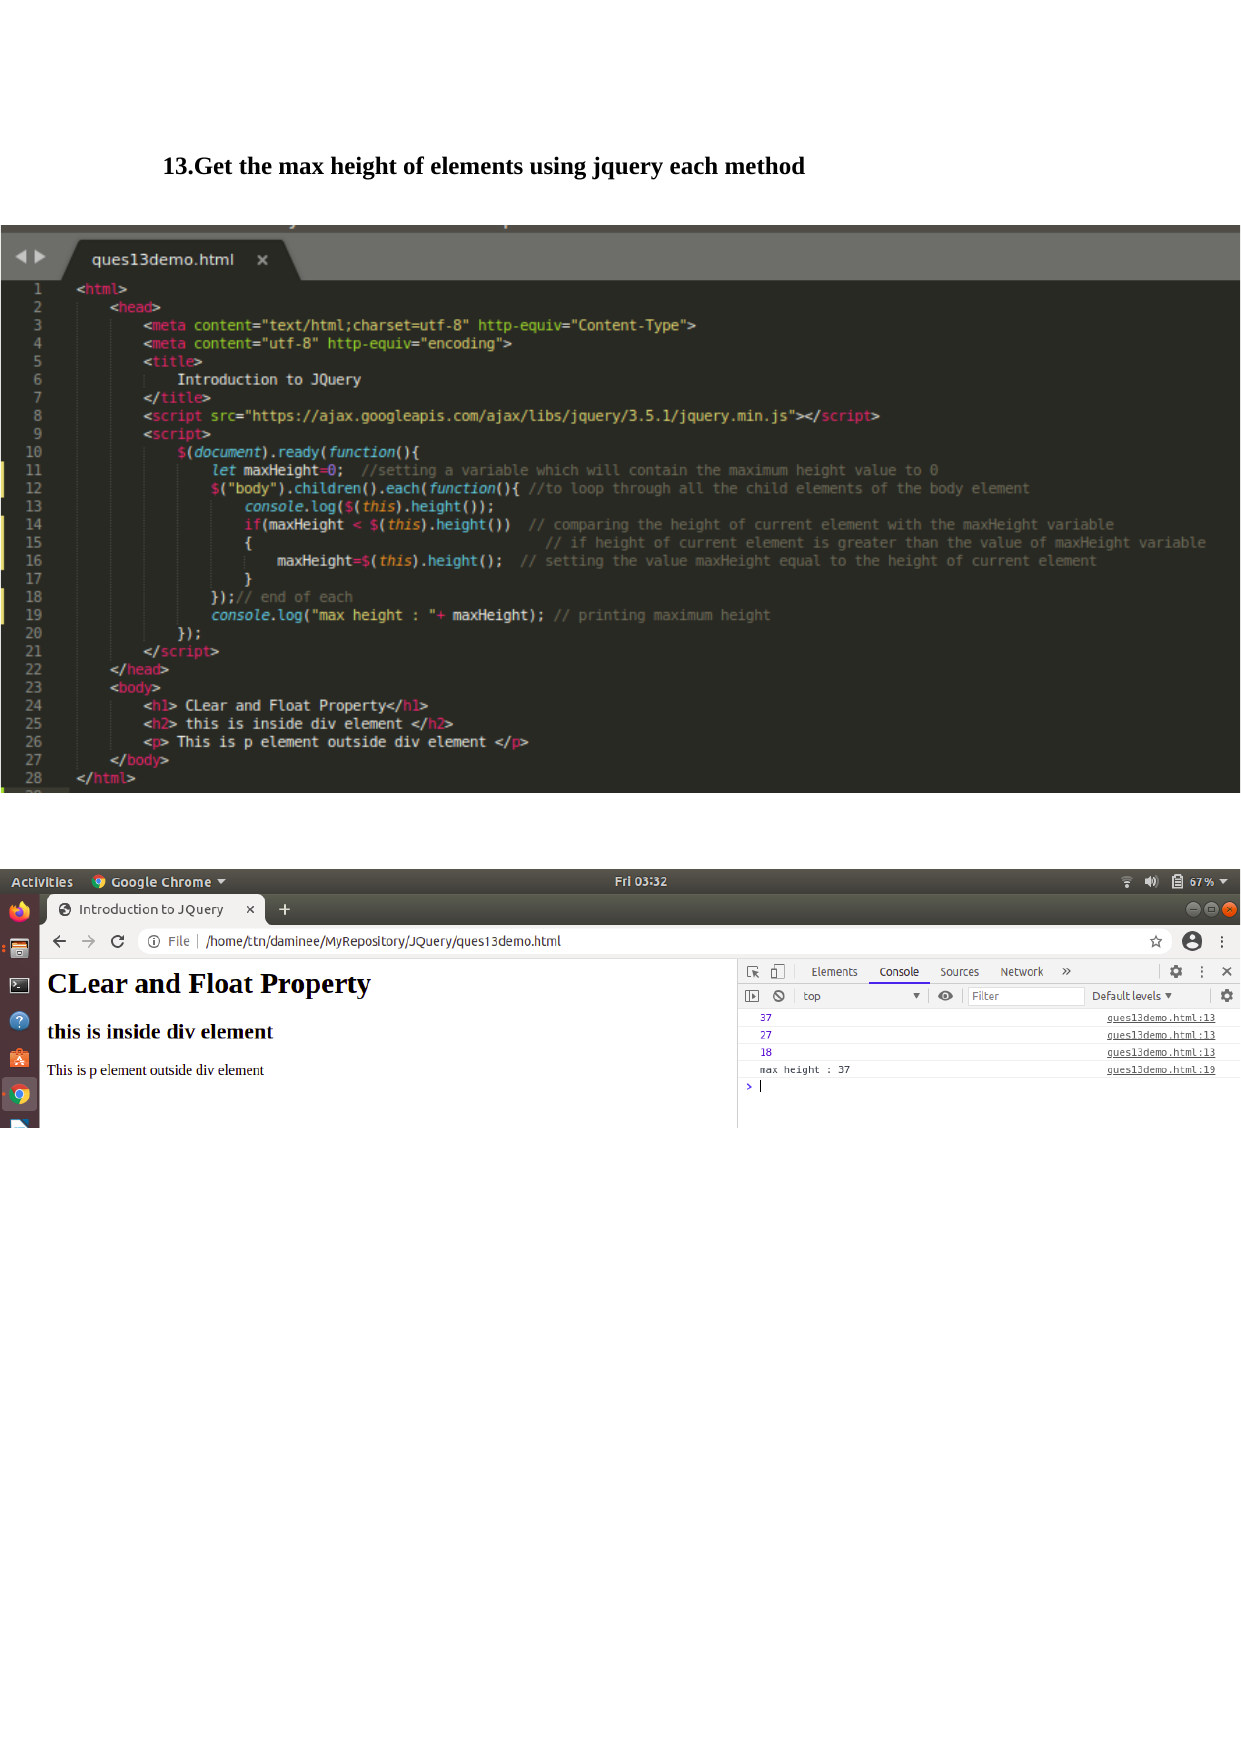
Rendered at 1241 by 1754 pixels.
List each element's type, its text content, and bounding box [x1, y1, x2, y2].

picture [0, 225, 1240, 793]
picture [0, 869, 1241, 1128]
list Get the max height of elements using jquery each method [162, 151, 1122, 180]
